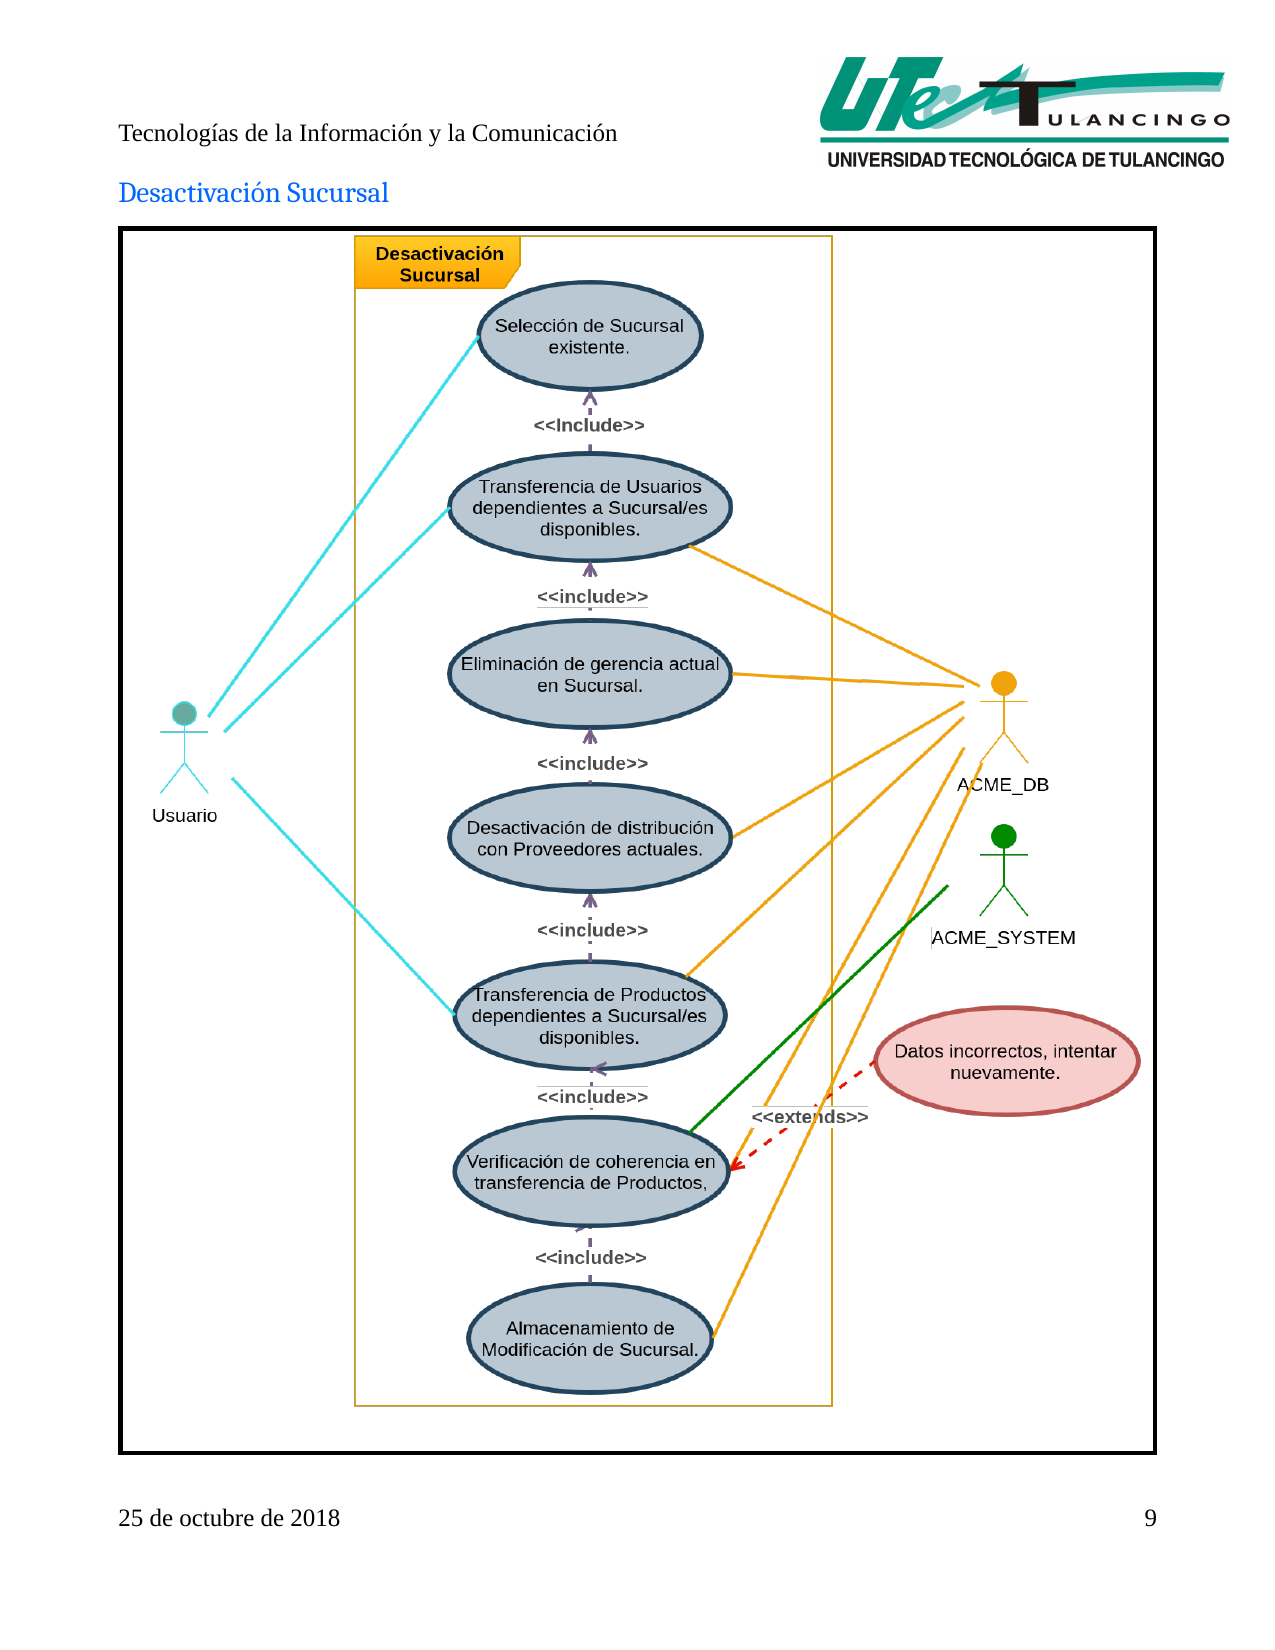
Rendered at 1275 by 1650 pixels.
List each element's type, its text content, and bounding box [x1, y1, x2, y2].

picture [820, 57, 1230, 167]
text Desactivación Sucursal [118, 176, 1157, 210]
picture [118, 226, 1157, 1455]
